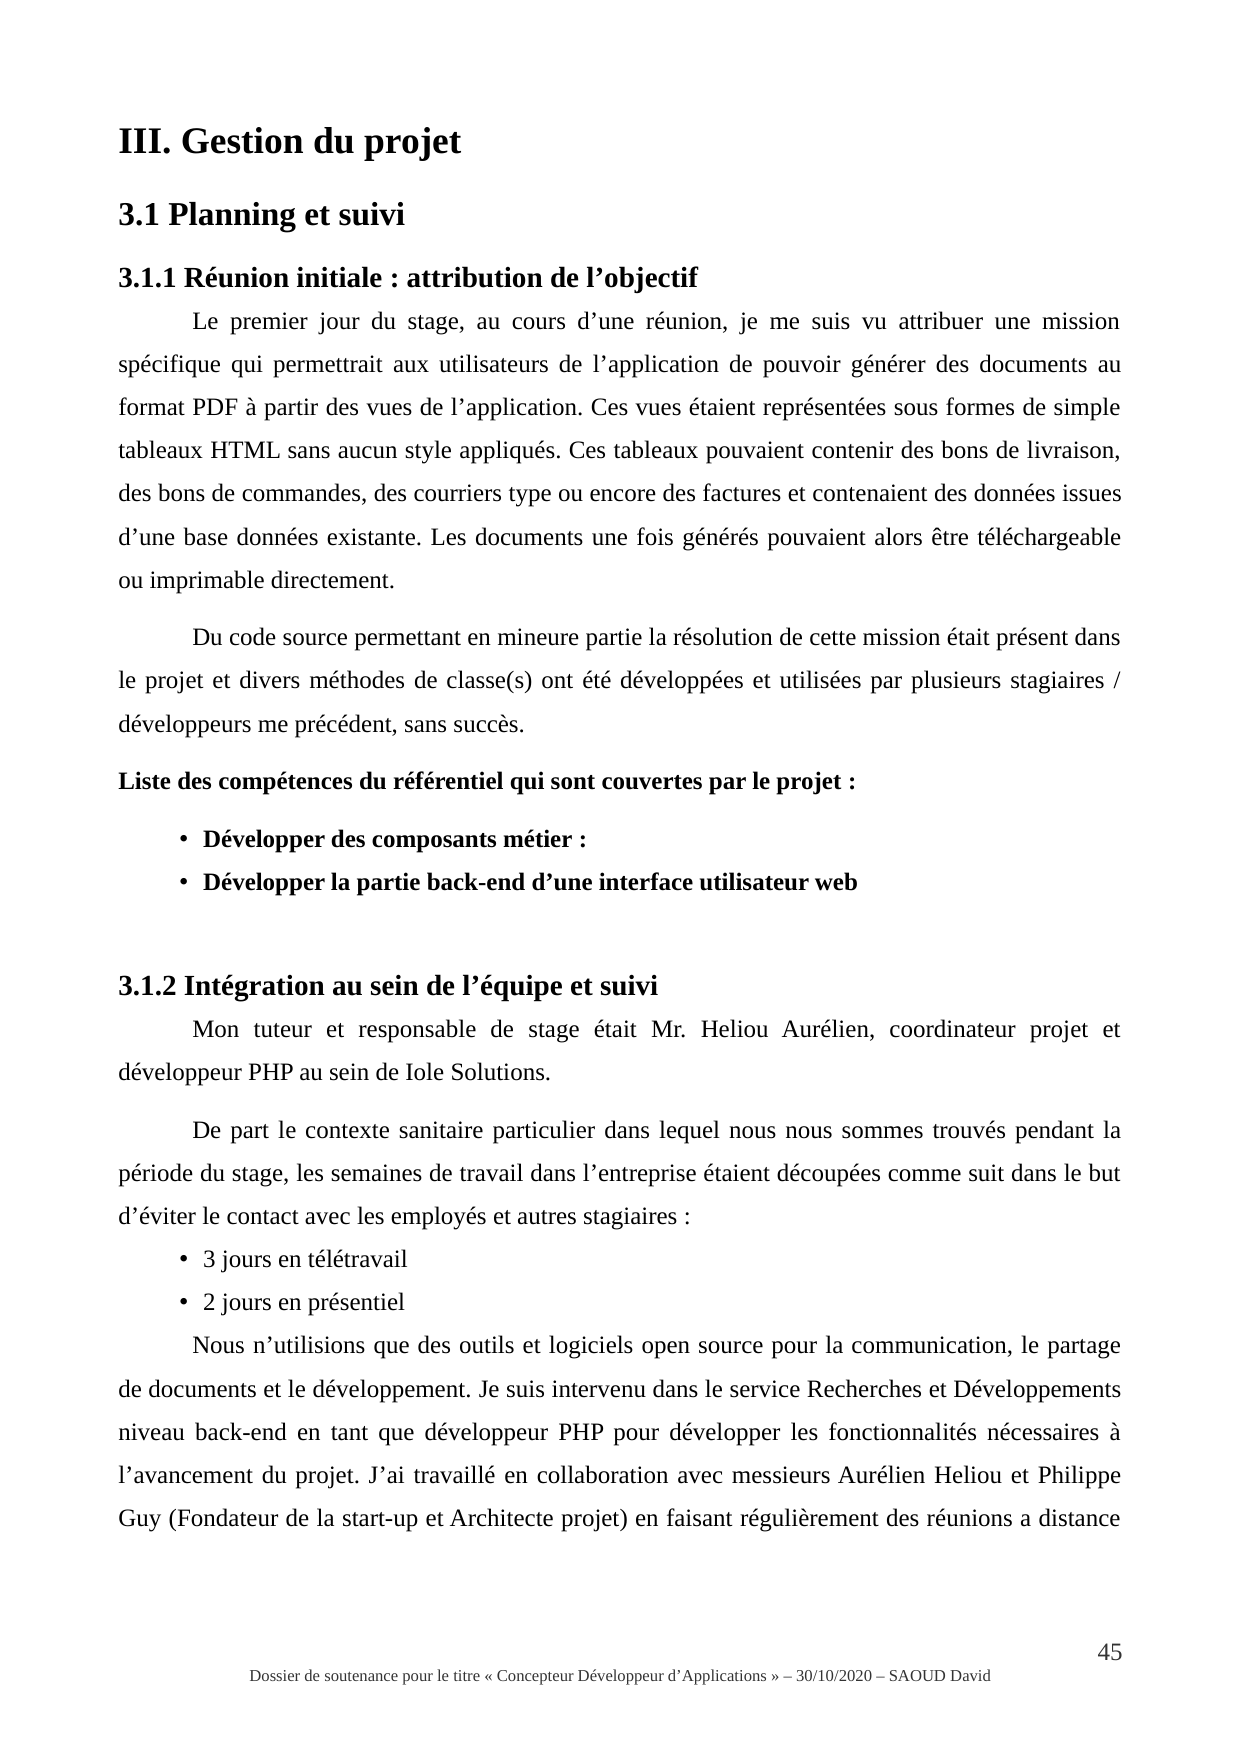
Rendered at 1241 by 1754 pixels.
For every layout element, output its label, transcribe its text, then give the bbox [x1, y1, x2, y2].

text Le premier jour du stage, au cours d’une réunion, je me suis vu attribuer une mission spécifique qui permettrait aux utilisateurs de l’application de pouvoir générer des documents au format PDF à partir des vues de l’application. Ces vues étaient représentées sous formes de simple tableaux HTML sans aucun style appliqués. Ces tableaux pouvaient contenir des bons de livraison, des bons de commandes, des courriers type ou encore des factures et contenaient des données issues d’une base données existante. Les documents une fois générés pouvaient alors être téléchargeable ou imprimable directement. [118, 306, 1122, 593]
list 3 jours en télétravail [179, 1244, 1122, 1273]
subtitle 3.1.2 Intégration au sein de l’équipe et suivi [118, 968, 1122, 1002]
subtitle 3.1.1 Réunion initiale : attribution de l’objectif [118, 260, 1122, 293]
text Mon tuteur et responsable de stage était Mr. Heliou Aurélien, coordinateur projet et développeur PHP au sein de Iole Solutions. [118, 1014, 1122, 1086]
text Liste des compétences du référentiel qui sont couvertes par le projet : [118, 766, 1122, 795]
list Développer la partie back-end d’une interface utilisateur web [179, 867, 1122, 896]
text Nous n’utilisions que des outils et logiciels open source pour la communication, le partage de documents et le développement. Je suis intervenu dans le service Recherches et Développements niveau back-end en tant que développeur PHP pour développer les fonctionnalités nécessaires à l’avancement du projet. J’ai travaillé en collaboration avec messieurs Aurélien Heliou et Philippe Guy (Fondateur de la start-up et Architecte projet) en faisant régulièrement des réunions a distance [118, 1331, 1122, 1532]
text Du code source permettant en mineure partie la résolution de cette mission était présent dans le projet et divers méthodes de classe(s) ont été développées et utilisées par plusieurs stagiaires / développeurs me précédent, sans succès. [118, 622, 1122, 737]
subtitle III. Gestion du projet [118, 118, 1122, 161]
subtitle 3.1 Planning et suivi [118, 194, 1122, 233]
list Développer des composants métier : [179, 824, 1122, 853]
list 2 jours en présentiel [179, 1287, 1122, 1316]
text De part le contexte sanitaire particulier dans lequel nous nous sommes trouvés pendant la période du stage, les semaines de travail dans l’entreprise étaient découpées comme suit dans le but d’éviter le contact avec les employés et autres stagiaires : [118, 1115, 1122, 1230]
